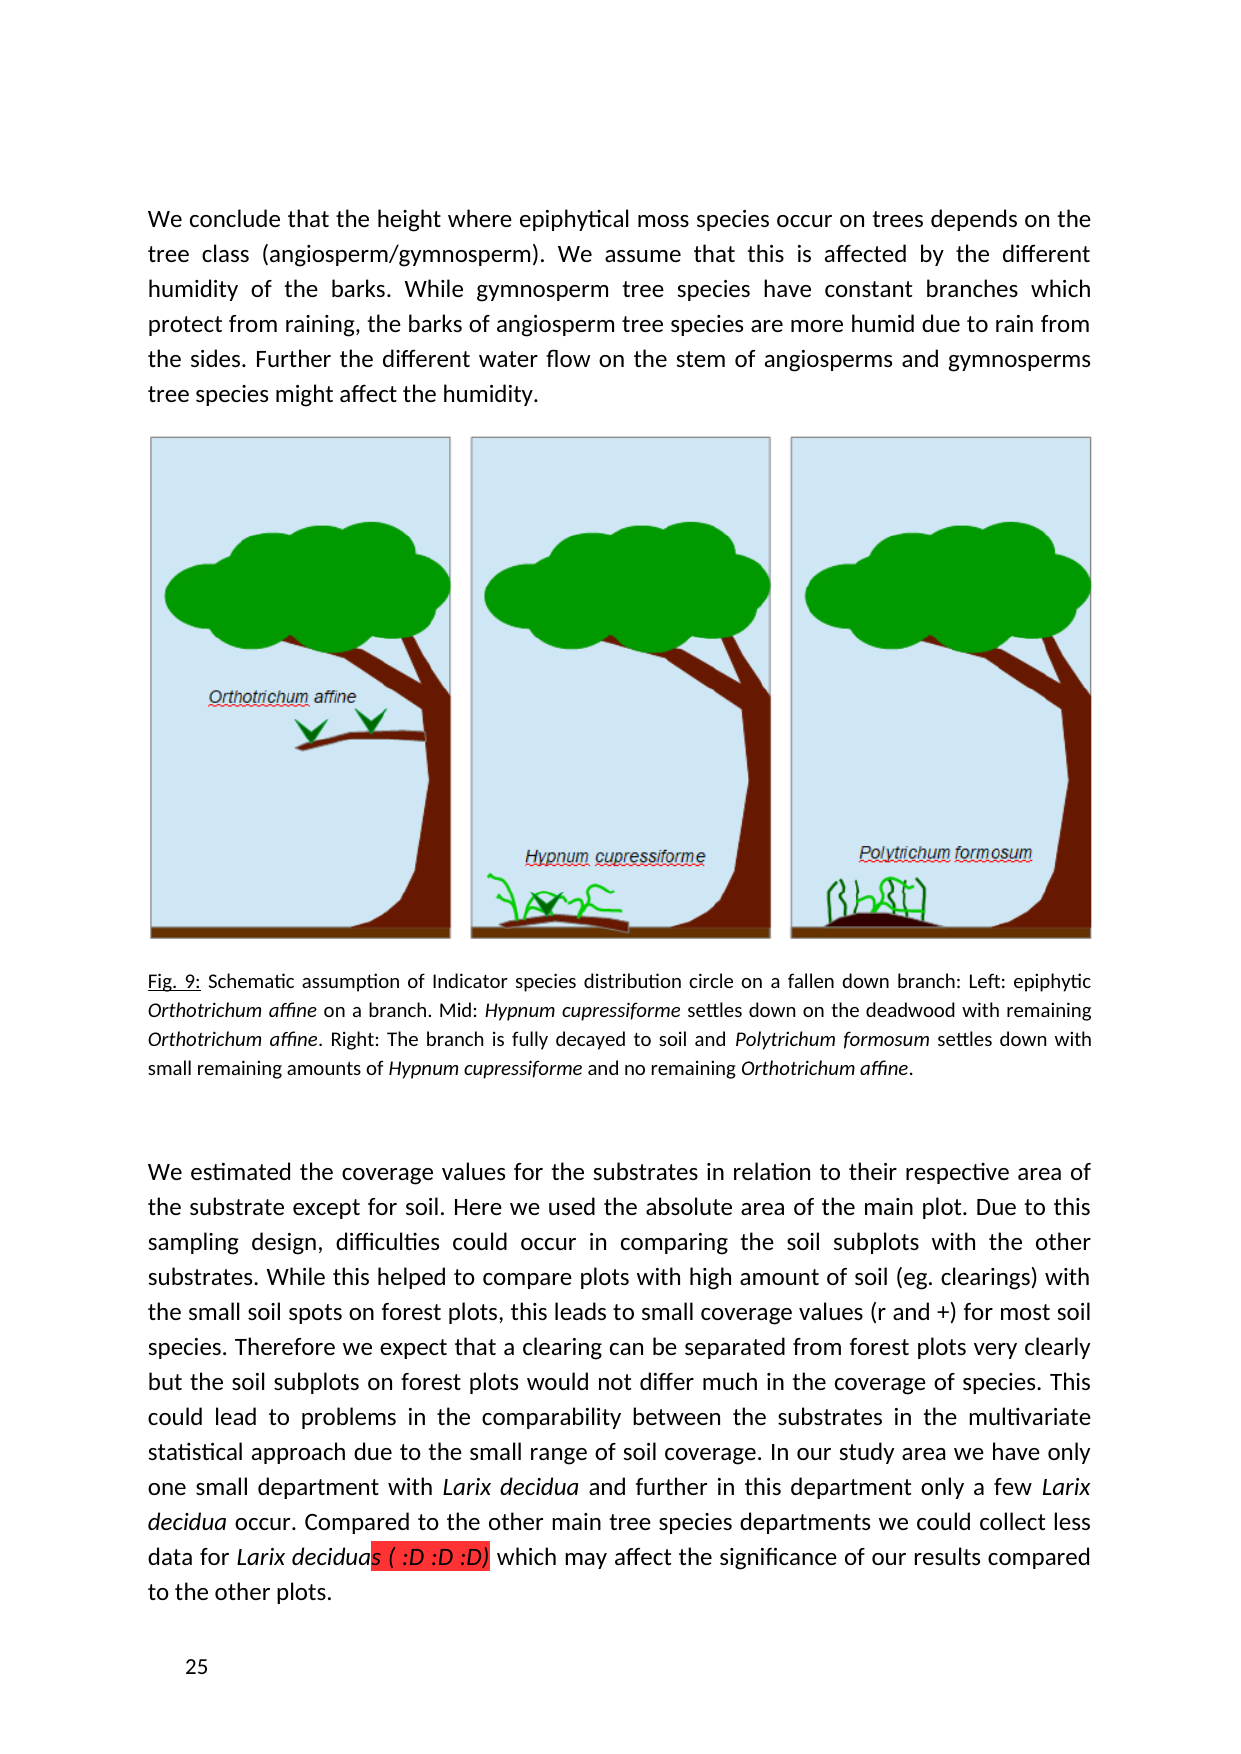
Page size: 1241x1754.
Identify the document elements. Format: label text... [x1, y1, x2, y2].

text Fig. 9: Schematic assumption of Indicator species distribution circle on a fallen down branch: Left: epiphytic Orthotrichum affine on a branch. Mid: Hypnum cupressiforme settles down on the deadwood with remaining Orthotrichum affine. Right: The branch is fully decayed to soil and Polytrichum formosum settles down with small remaining amounts of Hypnum cupressiforme and no remaining Orthotrichum affine. [148, 968, 1092, 1081]
picture [147, 434, 1093, 944]
text We conclude that the height where epiphytical moss species occur on trees depends on the tree class (angiosperm/gymnosperm). We assume that this is affected by the different humidity of the barks. While gymnosperm tree species have constant branches which protect from raining, the barks of angiosperm tree species are more humid due to rain from the sides. Further the different water flow on the stem of angiosperms and gymnosperms tree species might affect the humidity. [148, 203, 1092, 409]
text We estimated the coverage values for the substrates in relation to their respective area of the substrate except for soil. Here we used the absolute area of the main plot. Due to this sampling design, difficulties could occur in comparing the soil subplots with the other substrates. While this helped to compare plots with high amount of soil (eg. clearings) with the small soil spots on forest plots, this leads to small coverage values (r and +) for most soil species. Therefore we expect that a clearing can be separated from forest plots very clearly but the soil subplots on forest plots would not differ much in the coverage of species. This could lead to problems in the comparability between the substrates in the multivariate statistical approach due to the small range of soil coverage. In our study area we have only one small department with Larix decidua and further in this department only a few Larix decidua occur. Compared to the other main tree species departments we could collect less data for Larix deciduas ( :D :D :D) which may affect the significance of our results compared to the other plots. [148, 1156, 1092, 1606]
